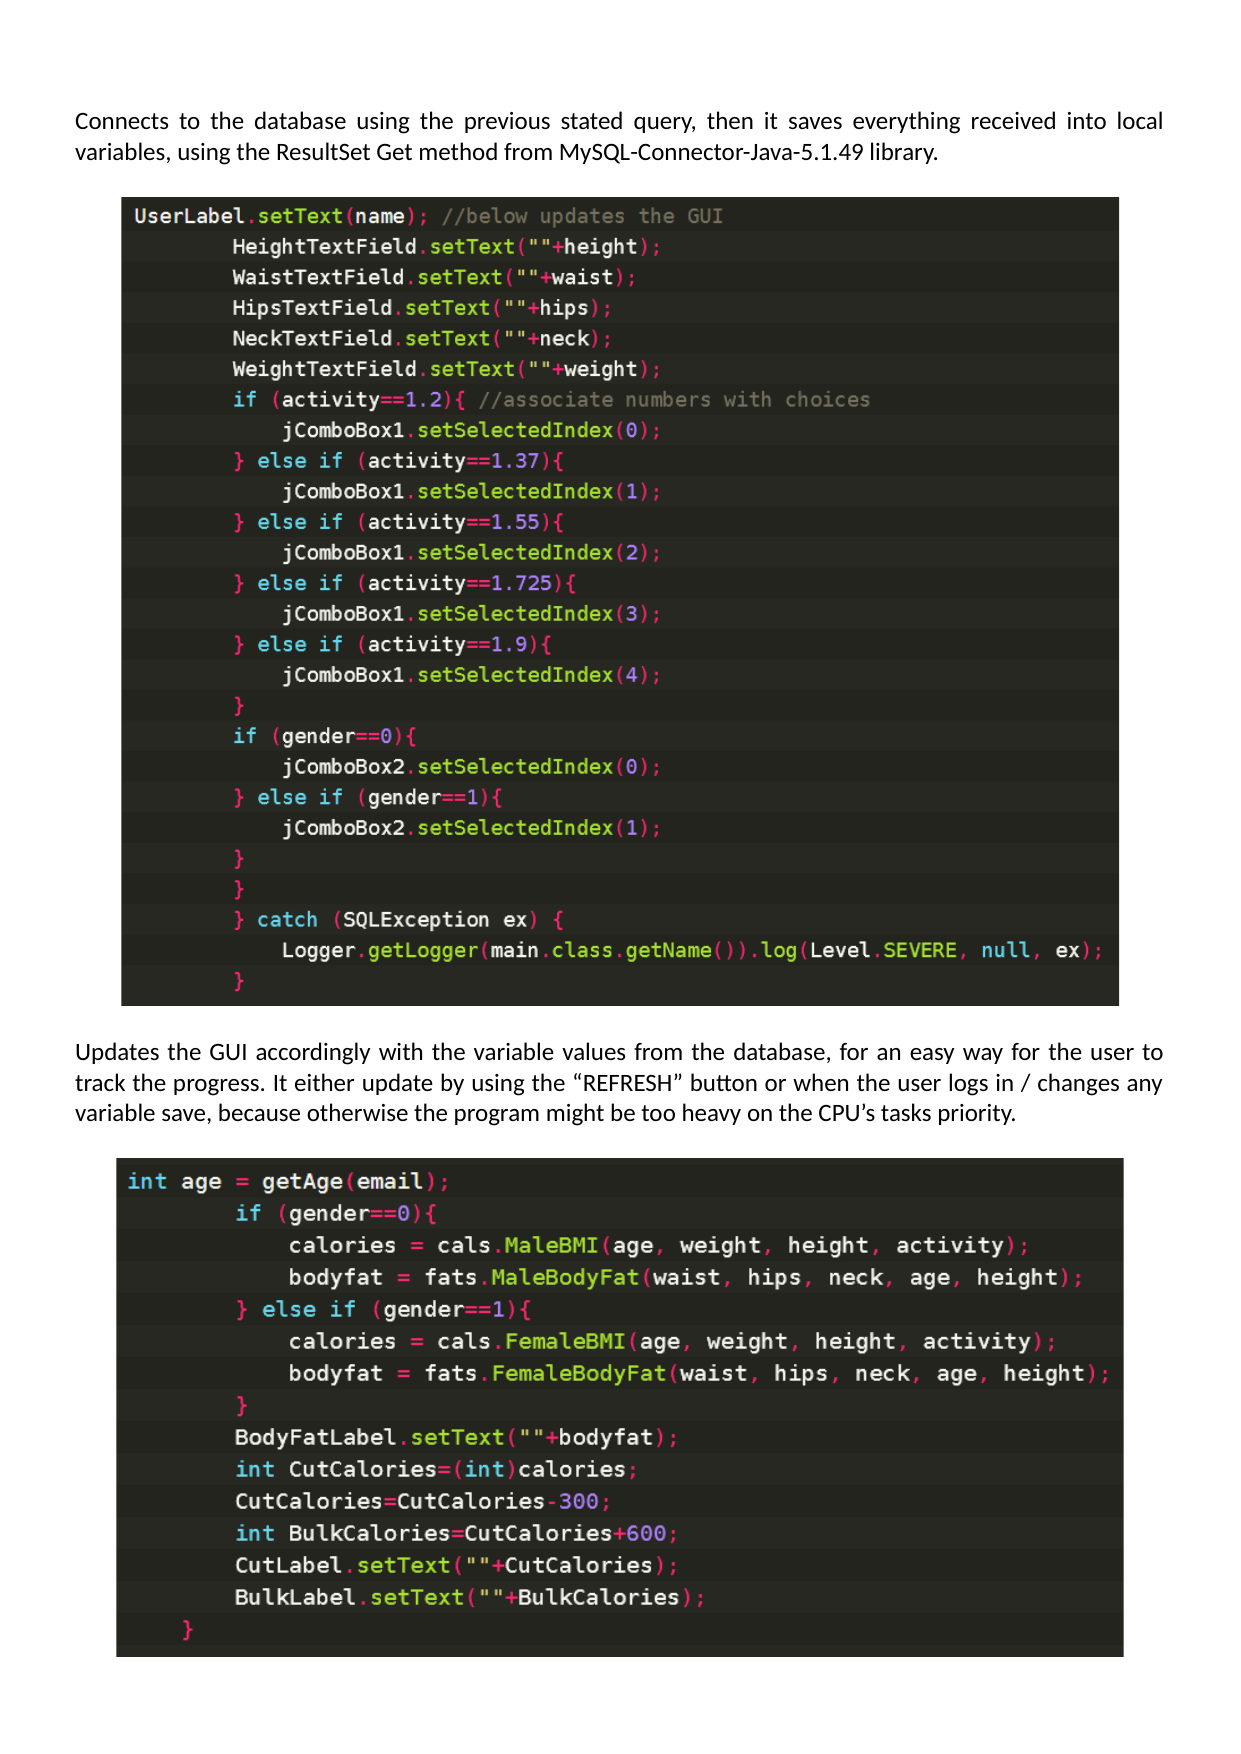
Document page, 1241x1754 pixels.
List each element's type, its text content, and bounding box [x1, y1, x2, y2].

text Updates the GUI accordingly with the variable values from the database, for an easy way for the user to track the progress. It either update by using the “REFRESH” button or when the user logs in / changes any variable save, because otherwise the program might be too heavy on the CPU’s tasks priority. [75, 1037, 1165, 1128]
text Connects to the database using the previous stated query, then it saves everything received into local variables, using the ResultSet Get method from MySQL-Connector-Java-5.1.49 library. [75, 106, 1165, 167]
